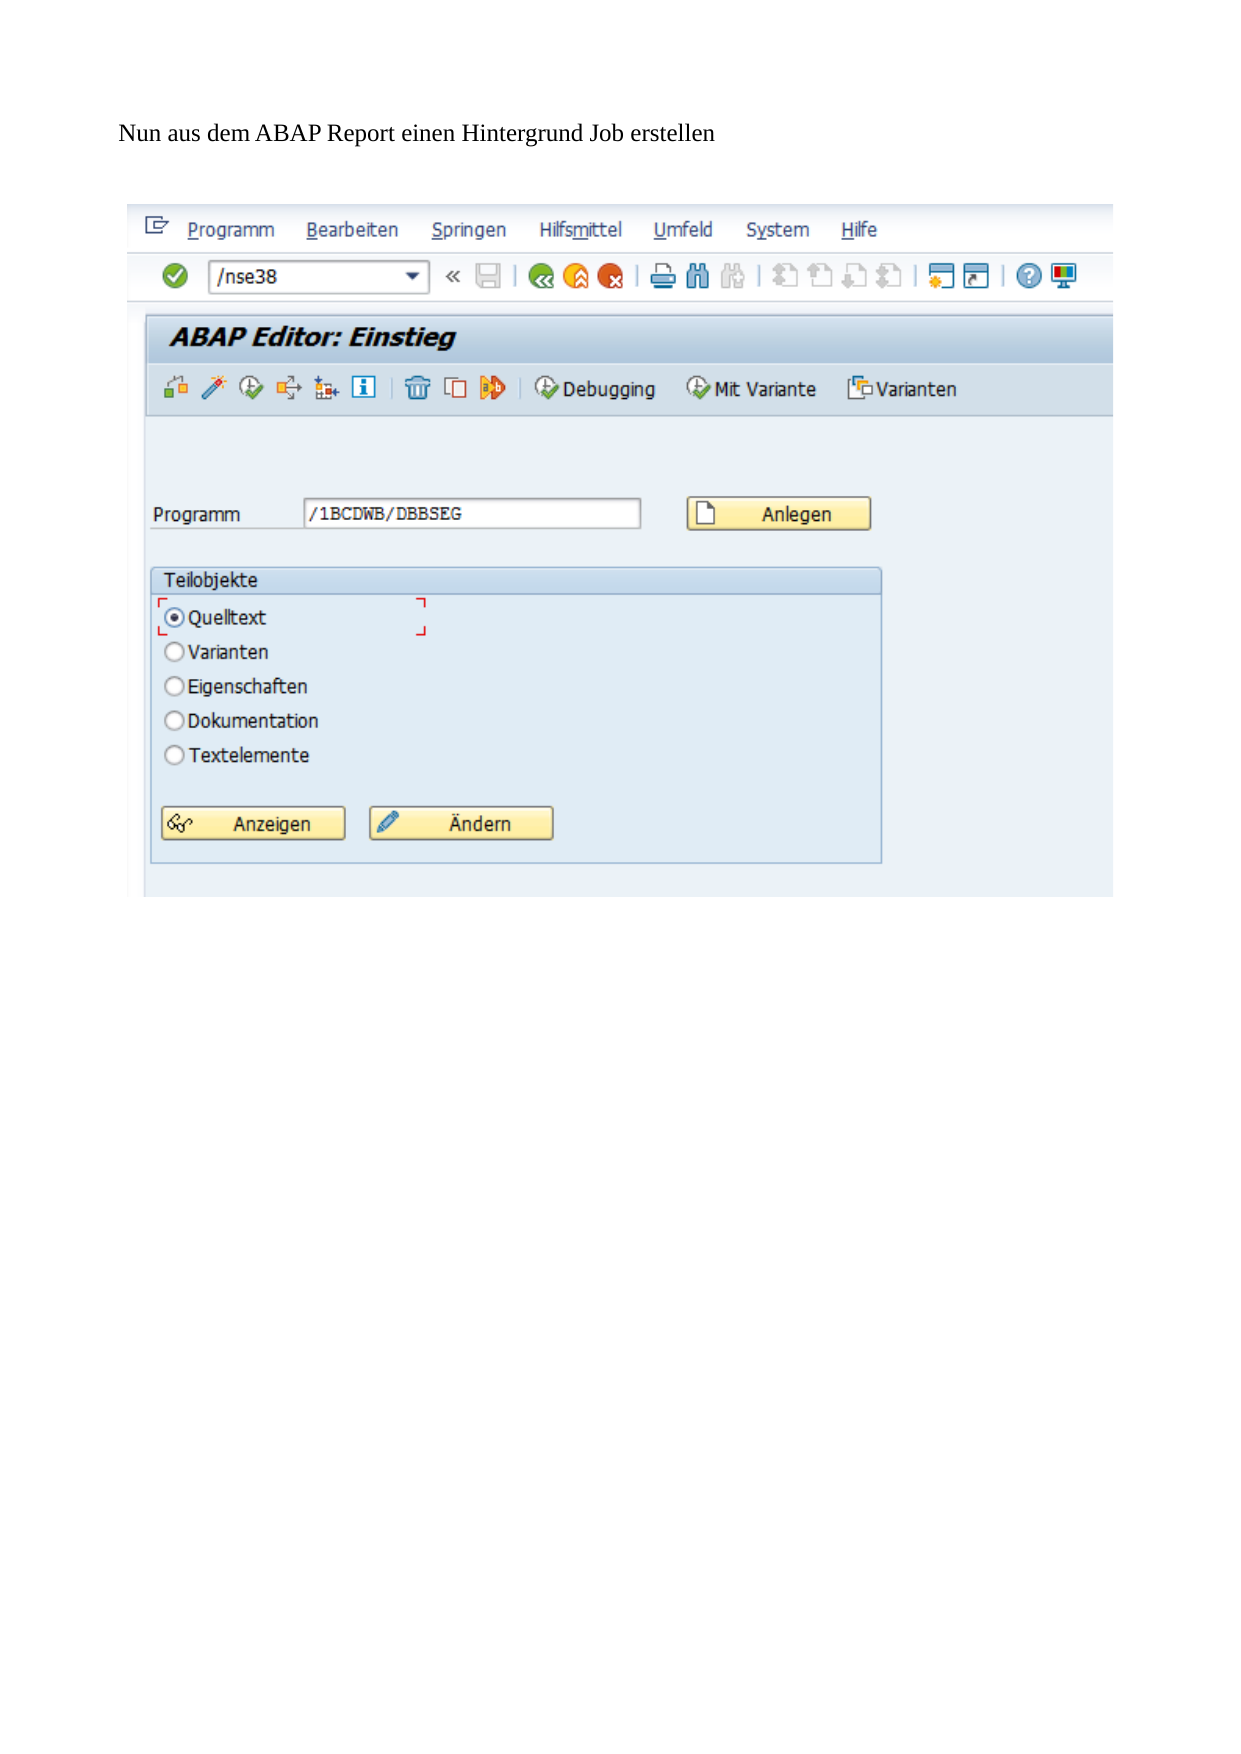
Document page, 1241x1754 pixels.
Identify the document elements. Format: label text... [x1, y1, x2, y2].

text Nun aus dem ABAP Report einen Hintergrund Job erstellen [118, 118, 1122, 147]
picture [127, 204, 1114, 897]
